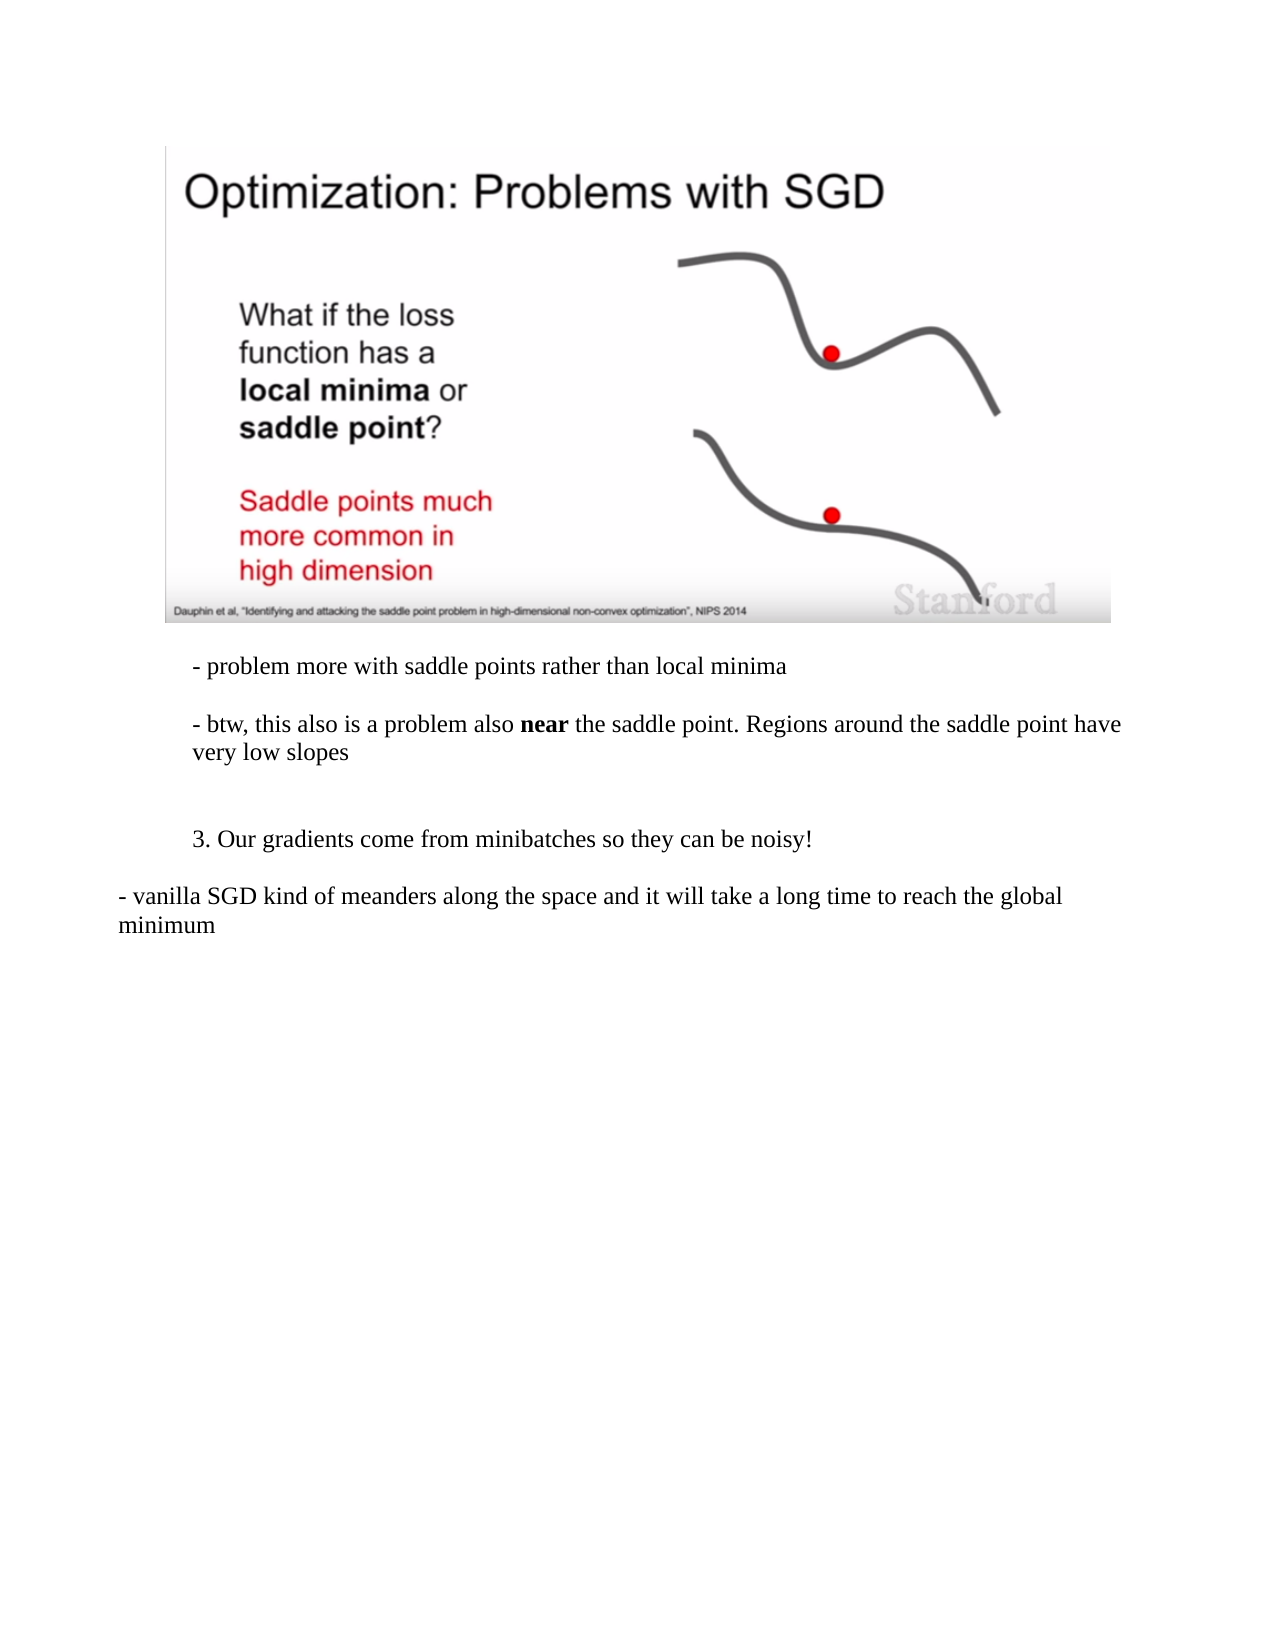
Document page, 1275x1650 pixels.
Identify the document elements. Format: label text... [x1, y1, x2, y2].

text - problem more with saddle points rather than local minima [118, 651, 1157, 680]
picture [164, 146, 1111, 623]
text 3. Our gradients come from minibatches so they can be noisy! [118, 824, 1157, 852]
text - vanilla SGD kind of meanders along the space and it will take a long time to reach the global minimum [118, 881, 1157, 939]
text - btw, this also is a problem also near the saddle point. Regions around the saddle point have very low slopes [118, 709, 1157, 766]
